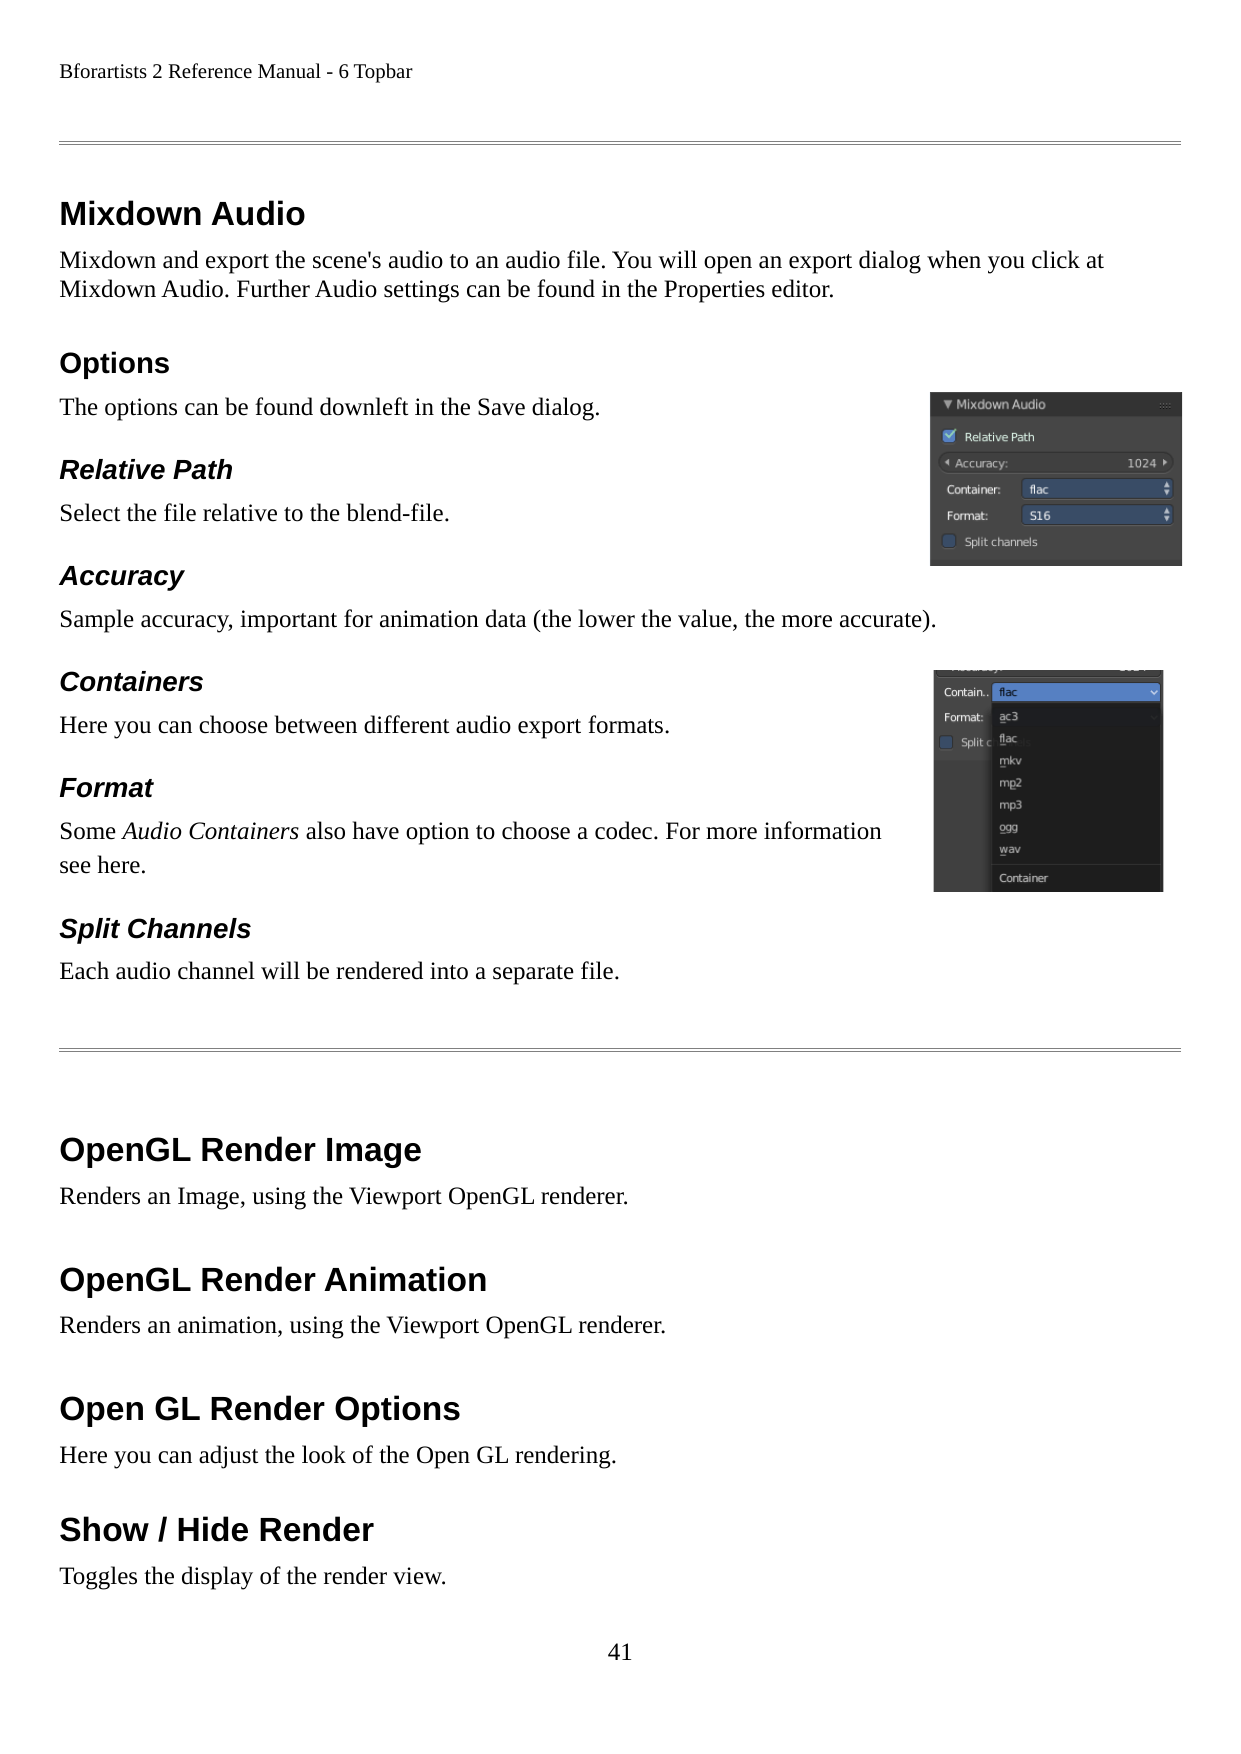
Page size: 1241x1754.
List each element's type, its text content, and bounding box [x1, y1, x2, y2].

subtitle Open GL Render Options [59, 1389, 1181, 1427]
subtitle Accuracy [59, 560, 1181, 592]
subtitle Mixdown Audio [59, 194, 1181, 233]
text Here you can adjust the look of the Open GL rendering. [59, 1440, 1181, 1469]
subtitle OpenGL Render Image [59, 1130, 1181, 1168]
text Some Audio Containers also have option to choose a codec. For more information see here. [59, 816, 933, 879]
subtitle OpenGL Render Animation [59, 1259, 1181, 1298]
subtitle Options [59, 346, 1181, 380]
subtitle Show / Hide Render [59, 1510, 1181, 1548]
picture [929, 392, 1183, 566]
picture [933, 670, 1164, 892]
subtitle Relative Path [59, 454, 929, 486]
text Here you can choose between different audio export formats. [59, 710, 933, 739]
subtitle Format [59, 772, 933, 803]
text Toggles the display of the render view. [59, 1561, 1181, 1590]
text Each audio channel will be rendered into a separate file. [59, 956, 1181, 985]
subtitle [1164, 772, 1181, 803]
text Sample accuracy, important for animation data (the lower the value, the more accurate). [59, 604, 1181, 633]
text Mixdown and export the scene's audio to an audio file. You will open an export dialog when you click at Mixdown Audio. Further Audio settings can be found in the Properties editor. [59, 245, 1181, 303]
text Renders an Image, using the Viewport OpenGL renderer. [59, 1181, 1181, 1210]
subtitle Split Channels [59, 912, 1181, 944]
text Select the file relative to the blend-file. [59, 498, 929, 527]
text The options can be found downleft in the Save dialog. [59, 392, 929, 421]
subtitle Containers [59, 666, 1181, 697]
text Renders an animation, using the Viewport OpenGL renderer. [59, 1311, 1181, 1339]
